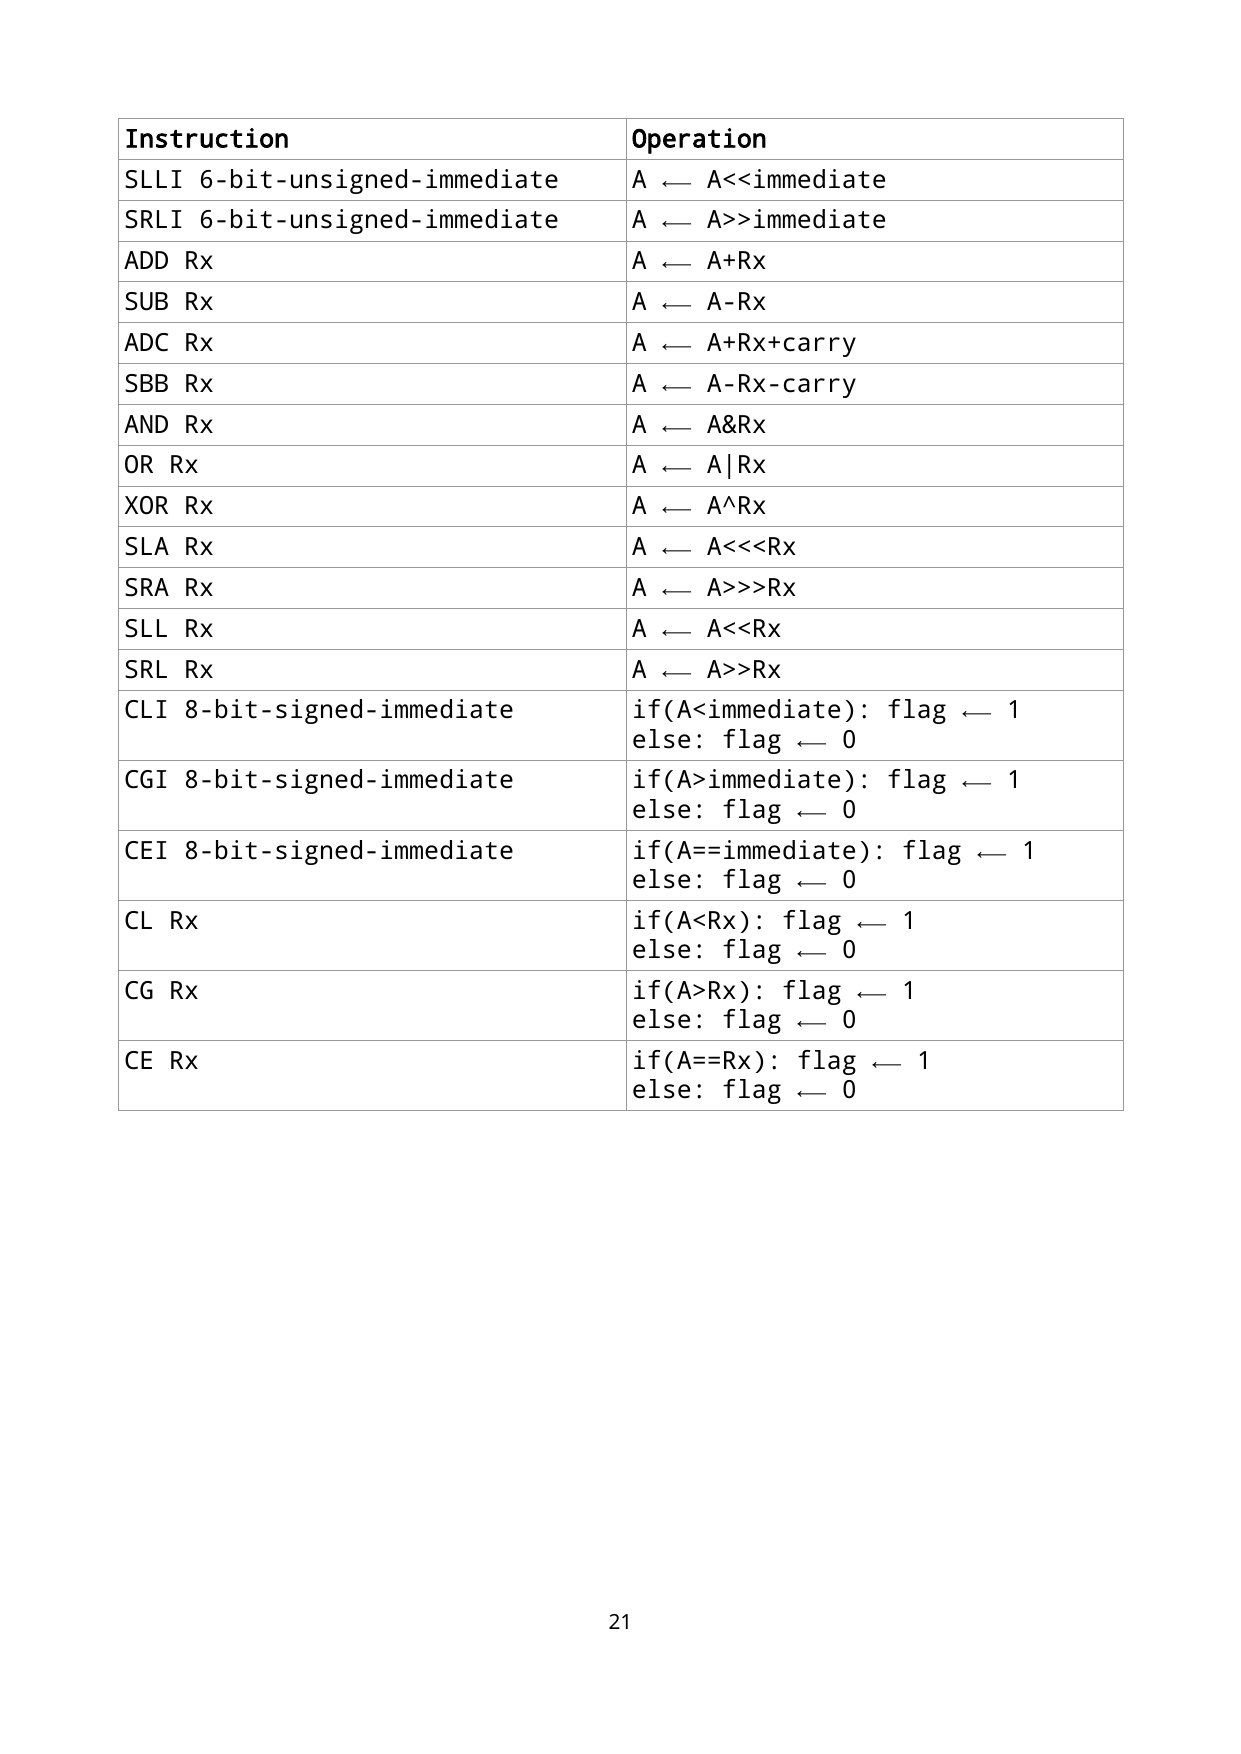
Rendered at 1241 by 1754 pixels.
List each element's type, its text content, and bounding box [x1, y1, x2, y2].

table_cell SUB Rx [119, 282, 626, 322]
table_cell ADC Rx [119, 323, 626, 363]
table_cell CLI 8-bit-signed-immediate [119, 691, 626, 760]
table_cell ADD Rx [119, 242, 626, 281]
table_cell CGI 8-bit-signed-immediate [119, 761, 626, 830]
table_cell XOR Rx [119, 487, 626, 526]
table_cell AND Rx [119, 405, 626, 445]
table_cell if(A<Rx): flag ⟵ 1 else: flag ⟵ 0 [627, 901, 1123, 970]
table_cell A ⟵ A+Rx+carry [627, 323, 1123, 363]
table_cell A ⟵ A-Rx-carry [627, 364, 1123, 404]
table_cell SLL Rx [119, 609, 626, 649]
table_cell SRLI 6-bit-unsigned-immediate [119, 201, 626, 241]
table_cell Instruction [119, 119, 626, 159]
table_cell A ⟵ A+Rx [627, 242, 1123, 281]
table_cell if(A==Rx): flag ⟵ 1 else: flag ⟵ 0 [627, 1041, 1123, 1110]
table_cell A ⟵ A>>Rx [627, 650, 1123, 690]
table_cell A ⟵ A-Rx [627, 282, 1123, 322]
table_cell CEI 8-bit-signed-immediate [119, 831, 626, 900]
table_cell SBB Rx [119, 364, 626, 404]
table_cell if(A<immediate): flag ⟵ 1 else: flag ⟵ 0 [627, 691, 1123, 760]
table_cell OR Rx [119, 446, 626, 486]
table_cell SRA Rx [119, 568, 626, 608]
table_cell if(A>Rx): flag ⟵ 1 else: flag ⟵ 0 [627, 971, 1123, 1040]
table_cell SLLI 6-bit-unsigned-immediate [119, 160, 626, 200]
table_cell A ⟵ A<<immediate [627, 160, 1123, 200]
table_cell CG Rx [119, 971, 626, 1040]
table_cell CL Rx [119, 901, 626, 970]
table_cell CE Rx [119, 1041, 626, 1110]
table_cell A ⟵ A<<Rx [627, 609, 1123, 649]
table_cell Operation [627, 119, 1123, 159]
table_cell if(A>immediate): flag ⟵ 1 else: flag ⟵ 0 [627, 761, 1123, 830]
table_cell SRL Rx [119, 650, 626, 690]
table_cell if(A==immediate): flag ⟵ 1 else: flag ⟵ 0 [627, 831, 1123, 900]
table_cell A ⟵ A|Rx [627, 446, 1123, 486]
table_cell A ⟵ A^Rx [627, 487, 1123, 526]
table_cell SLA Rx [119, 527, 626, 567]
table_cell A ⟵ A<<<Rx [627, 527, 1123, 567]
table_cell A ⟵ A>>immediate [627, 201, 1123, 241]
table_cell A ⟵ A&Rx [627, 405, 1123, 445]
table_cell A ⟵ A>>>Rx [627, 568, 1123, 608]
